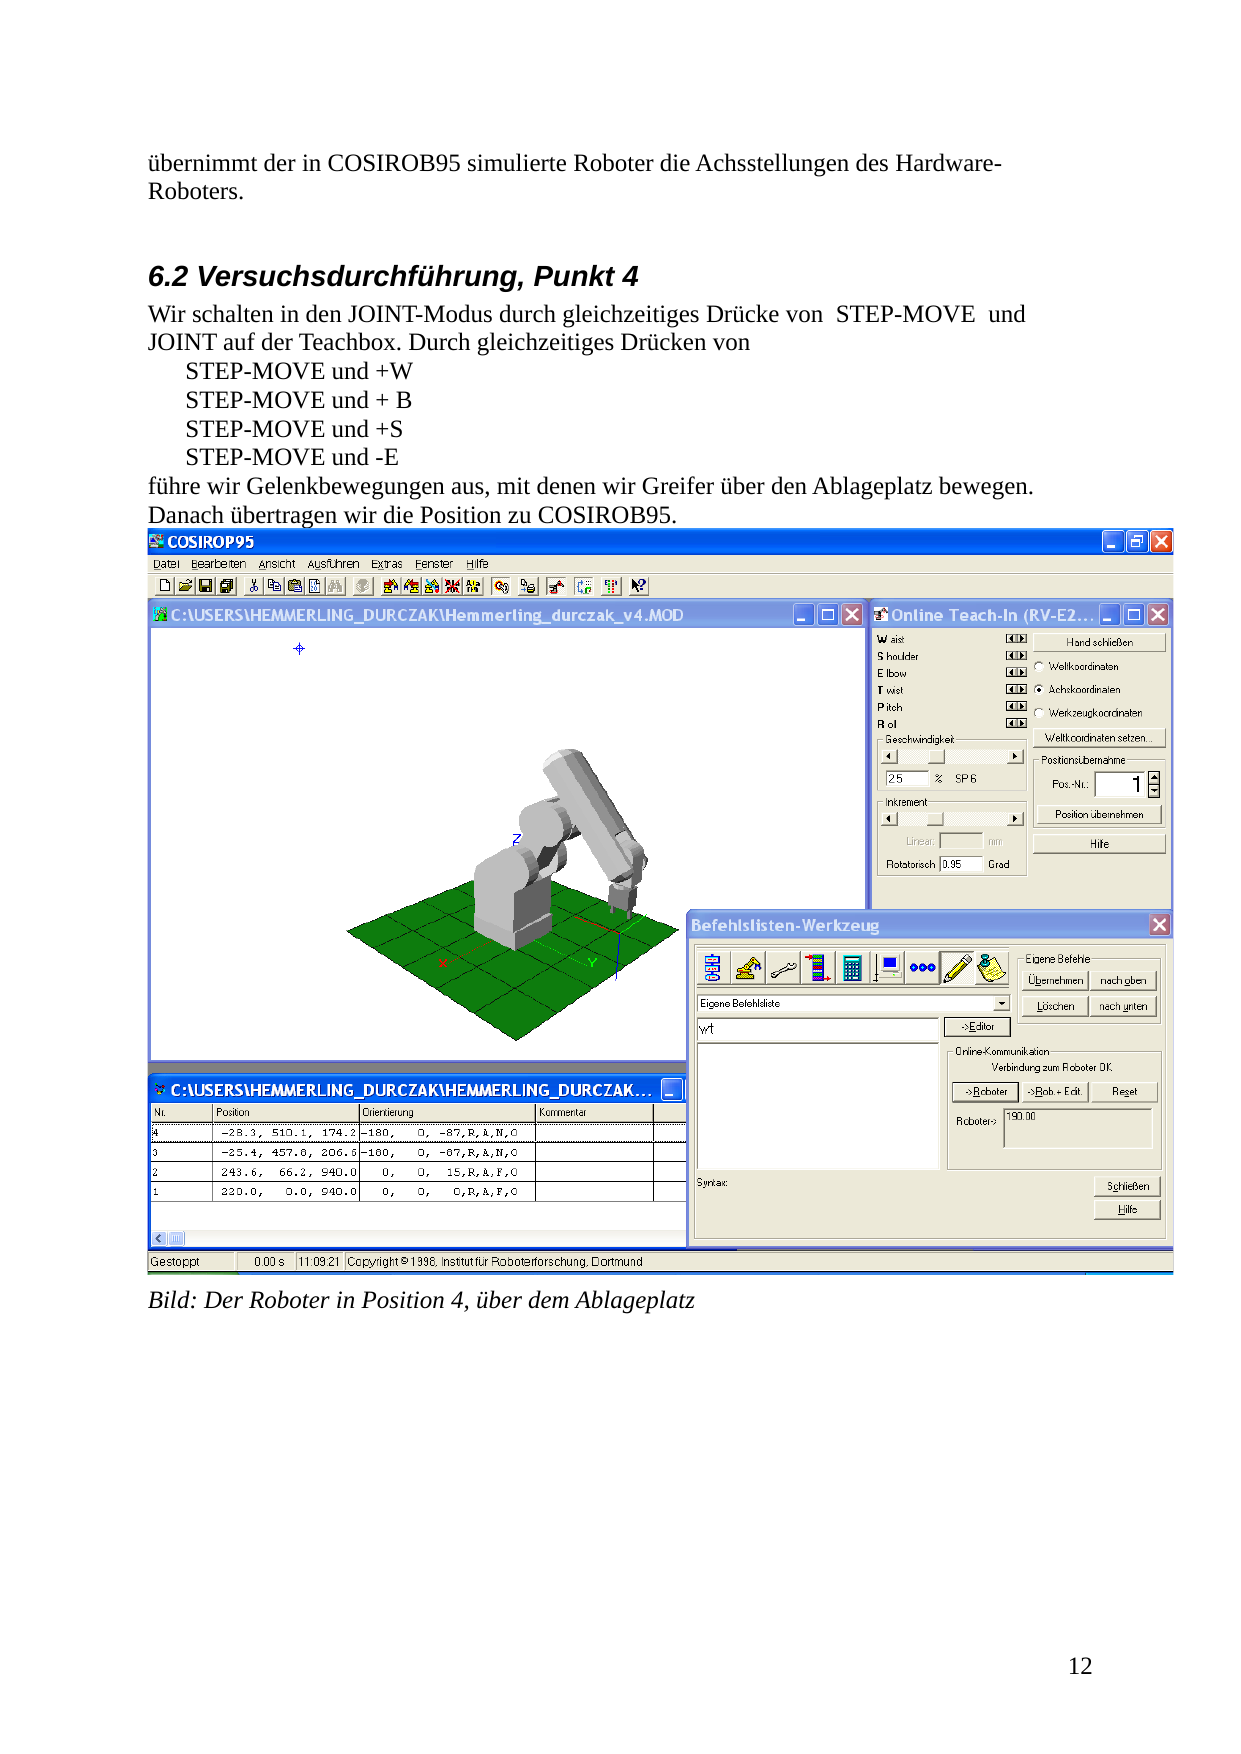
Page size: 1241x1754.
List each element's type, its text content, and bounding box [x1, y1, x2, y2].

list STEP-MOVE und +S [148, 414, 1093, 442]
picture [147, 528, 1174, 1275]
text führe wir Gelenkbewegungen aus, mit denen wir Greifer über den Ablageplatz bewegen. Danach übertragen wir die Position zu COSIROB95. [148, 471, 1093, 528]
list STEP-MOVE und +W [148, 356, 1093, 385]
list STEP-MOVE und + B [148, 385, 1093, 414]
text übernimmt der in COSIROB95 simulierte Roboter die Achsstellungen des Hardware-Roboters. [148, 148, 1093, 205]
list STEP-MOVE und -E [148, 442, 1093, 471]
text Wir schalten in den JOINT-Modus durch gleichzeitiges Drücke von STEP-MOVE und JOINT auf der Teachbox. Durch gleichzeitiges Drücken von [148, 299, 1093, 356]
text Bild: Der Roboter in Position 4, über dem Ablageplatz [148, 1285, 1093, 1314]
subtitle 6.2 Versuchsdurchführung, Punkt 4 [148, 259, 1093, 292]
